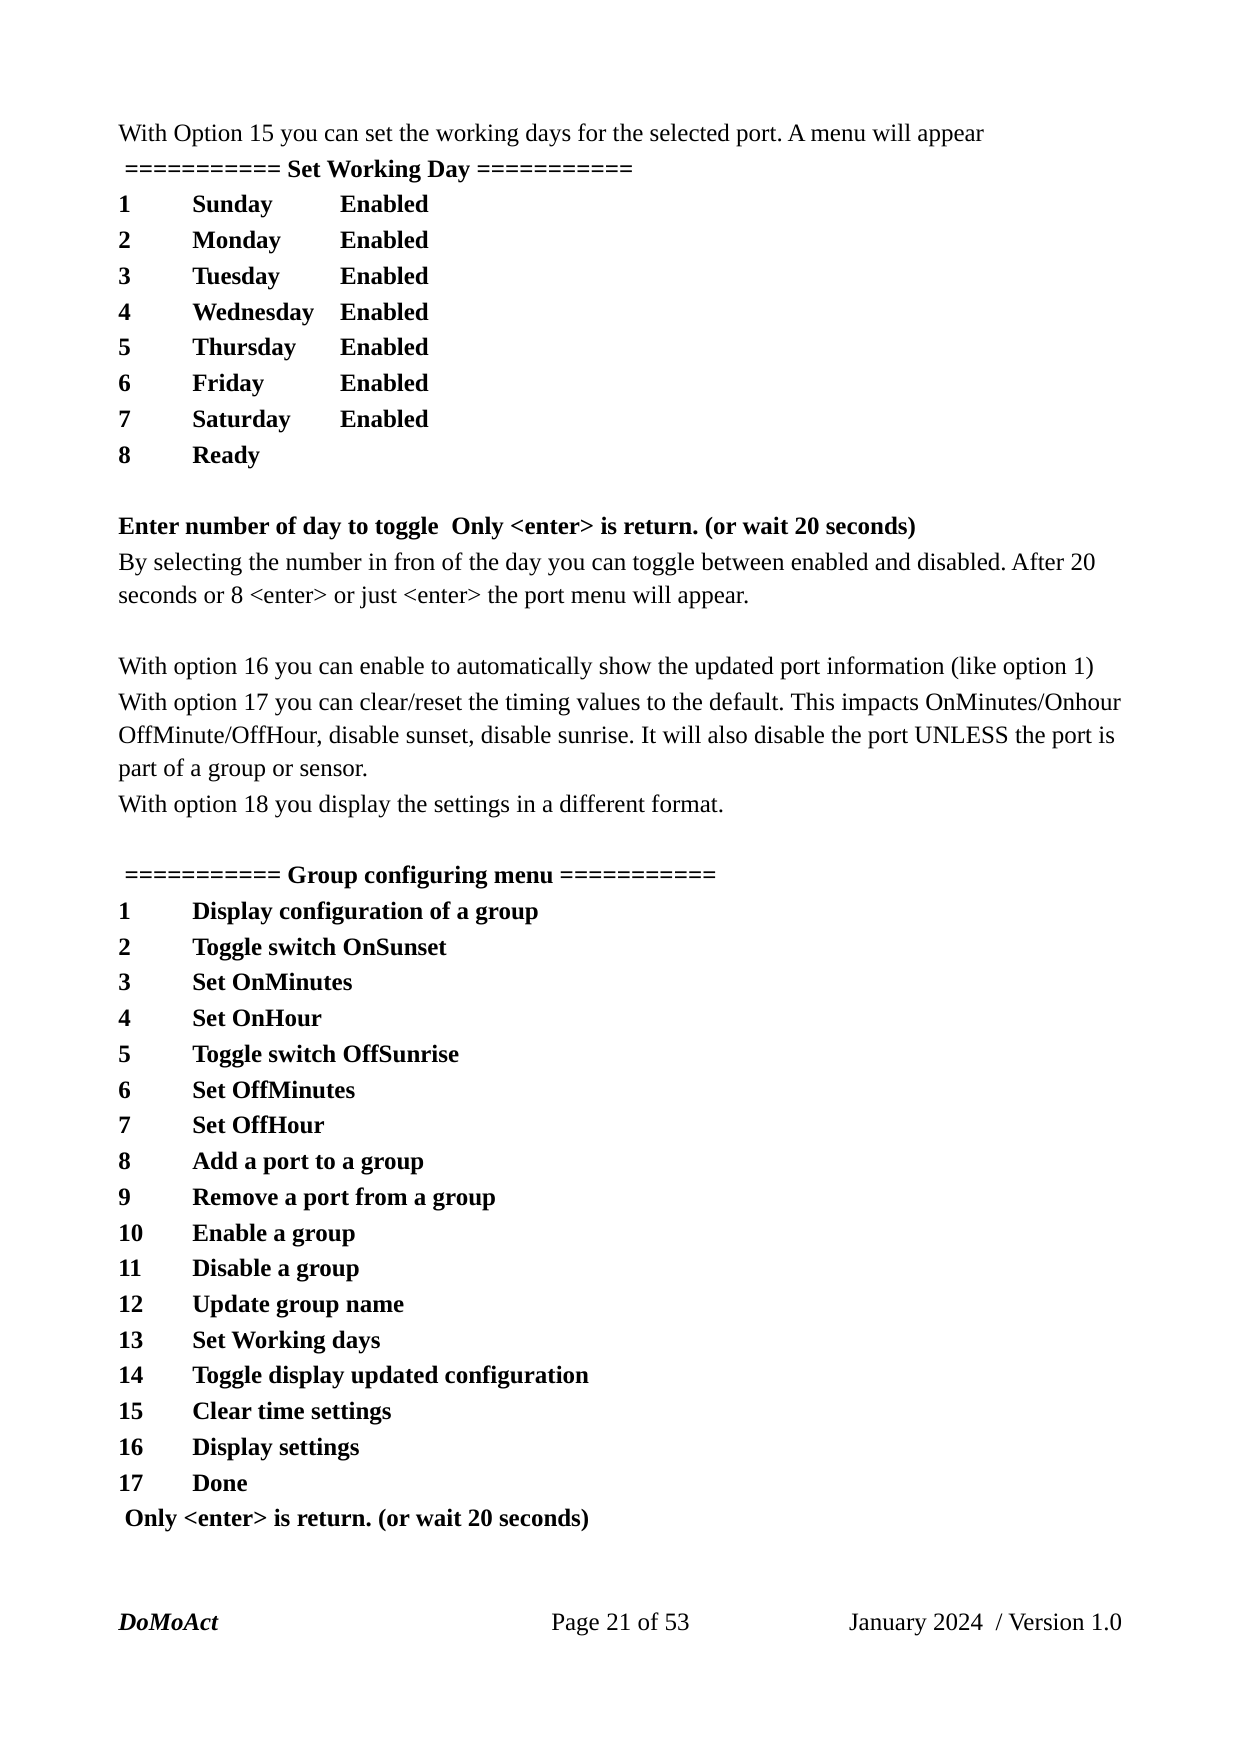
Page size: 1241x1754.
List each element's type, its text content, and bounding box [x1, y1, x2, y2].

text 3 Set OnMinutes [118, 967, 1122, 996]
text 5 Thursday Enabled [118, 332, 1122, 361]
text 12 Update group name [118, 1289, 1122, 1318]
text 4 Wednesday Enabled [118, 297, 1122, 326]
text 2 Toggle switch OnSunset [118, 932, 1122, 961]
text 11 Disable a group [118, 1253, 1122, 1282]
text 4 Set OnHour [118, 1003, 1122, 1032]
text 16 Display settings [118, 1432, 1122, 1461]
text 10 Enable a group [118, 1218, 1122, 1246]
text 3 Tuesday Enabled [118, 261, 1122, 290]
text 9 Remove a port from a group [118, 1182, 1122, 1211]
text 7 Saturday Enabled [118, 404, 1122, 433]
text 13 Set Working days [118, 1325, 1122, 1353]
text With option 17 you can clear/reset the timing values to the default. This impacts OnMinutes/Onhour OffMinute/OffHour, disable sunset, disable sunrise. It will also disable the port UNLESS the port is part of a group or sensor. [118, 687, 1122, 782]
text 1 Sunday Enabled [118, 189, 1122, 218]
text With option 16 you can enable to automatically show the updated port information (like option 1) [118, 651, 1122, 680]
text Enter number of day to toggle Only <enter> is return. (or wait 20 seconds) [118, 511, 1122, 540]
text 17 Done [118, 1468, 1122, 1496]
text 5 Toggle switch OffSunrise [118, 1039, 1122, 1068]
text With Option 15 you can set the working days for the selected port. A menu will appear [118, 118, 1122, 147]
text 15 Clear time settings [118, 1396, 1122, 1425]
text By selecting the number in fron of the day you can toggle between enabled and disabled. After 20 seconds or 8 <enter> or just <enter> the port menu will appear. [118, 547, 1122, 609]
text 6 Friday Enabled [118, 368, 1122, 397]
text =========== Set Working Day =========== [118, 154, 1122, 183]
text With option 18 you display the settings in a different format. [118, 789, 1122, 818]
text 1 Display configuration of a group [118, 896, 1122, 925]
text 2 Monday Enabled [118, 225, 1122, 254]
text 8 Ready [118, 440, 1122, 468]
text 6 Set OffMinutes [118, 1075, 1122, 1103]
text 7 Set OffHour [118, 1110, 1122, 1139]
text 8 Add a port to a group [118, 1146, 1122, 1175]
text =========== Group configuring menu =========== [118, 860, 1122, 889]
text 14 Toggle display updated configuration [118, 1361, 1122, 1389]
text Only <enter> is return. (or wait 20 seconds) [118, 1503, 1122, 1532]
